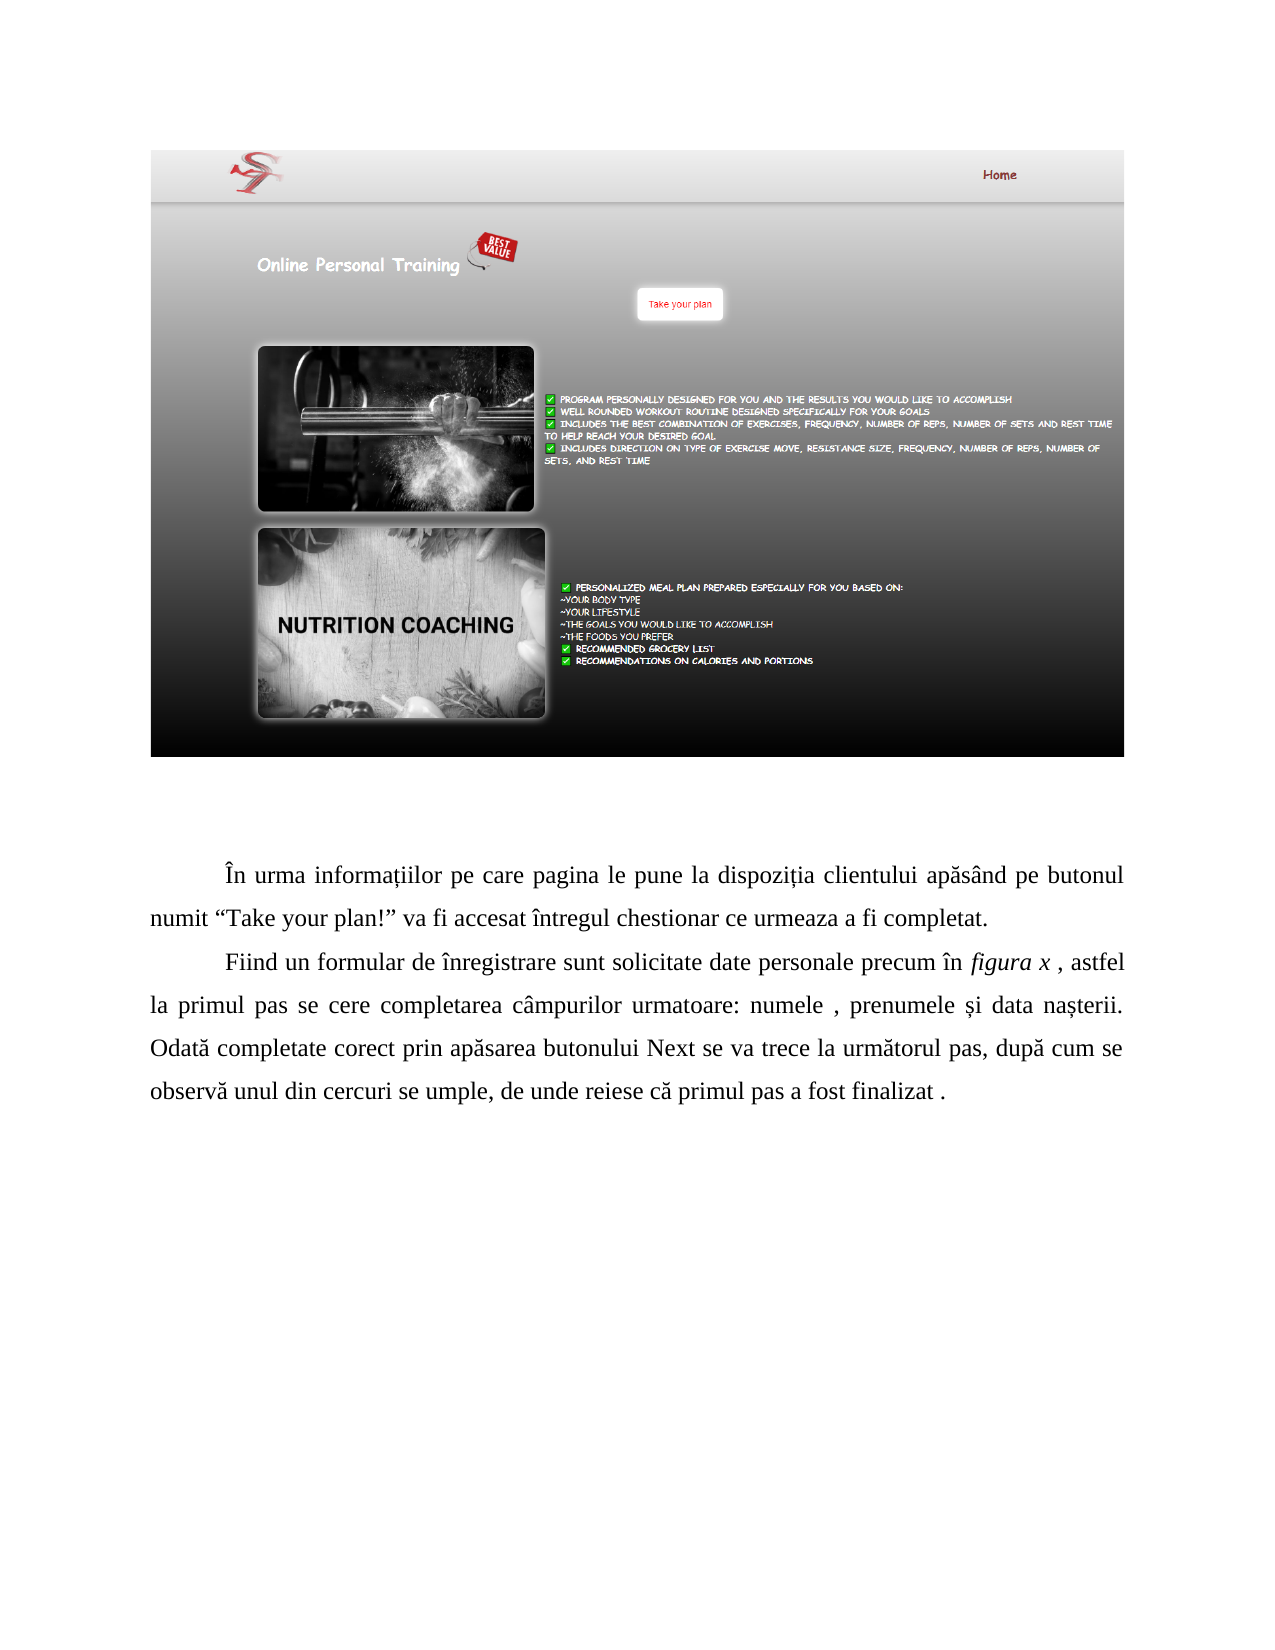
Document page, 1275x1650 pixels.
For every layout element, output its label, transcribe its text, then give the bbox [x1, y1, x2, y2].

text Fiind un formular de înregistrare sunt solicitate date personale precum în figura x , astfel la primul pas se cere completarea câmpurilor urmatoare: numele , prenumele și data nașterii. Odată completate corect prin apăsarea butonului Next se va trece la următorul pas, după cum se observă unul din cercuri se umple, de unde reiese că primul pas a fost finalizat . [150, 947, 1125, 1105]
picture [150, 150, 1125, 757]
text În urma informațiilor pe care pagina le pune la dispoziția clientului apăsând pe butonul numit “Take your plan!” va fi accesat întregul chestionar ce urmeaza a fi completat. [150, 860, 1125, 932]
